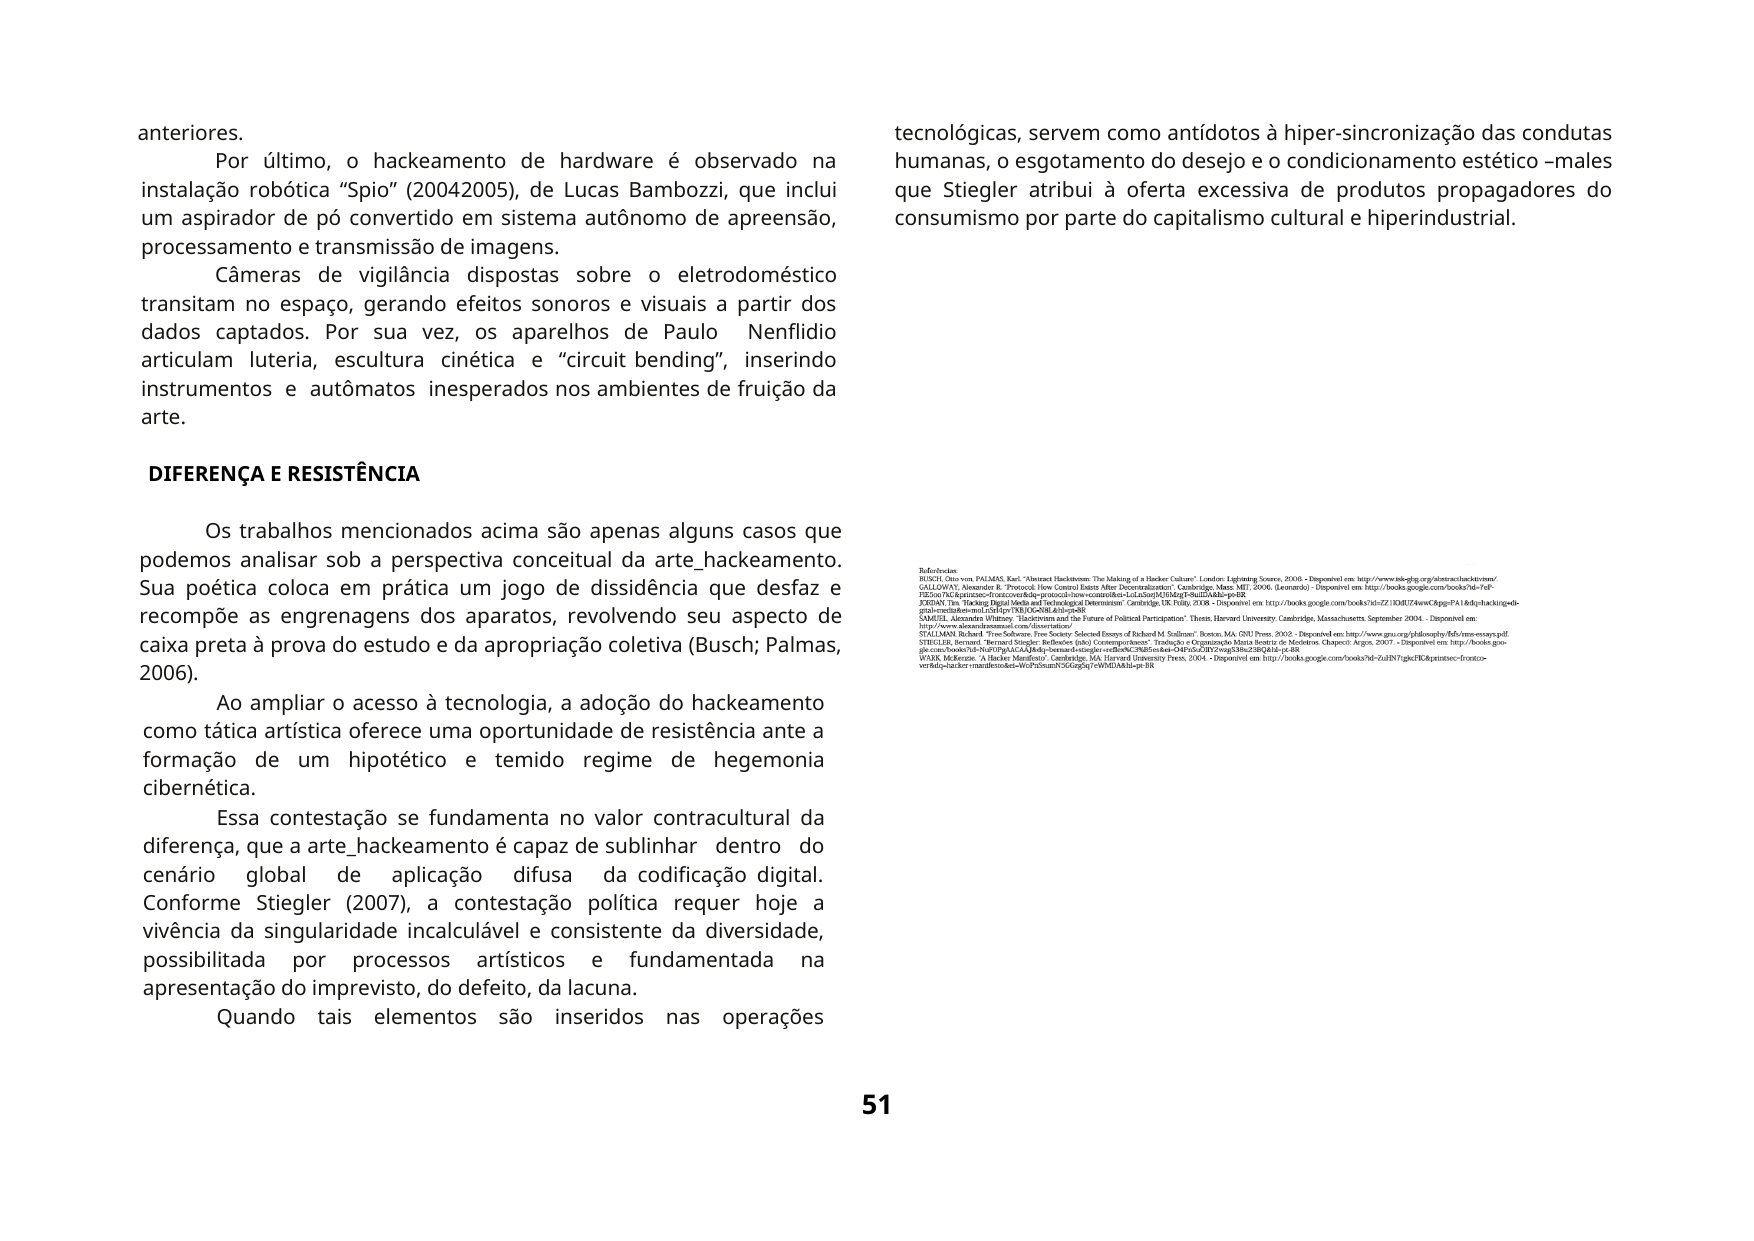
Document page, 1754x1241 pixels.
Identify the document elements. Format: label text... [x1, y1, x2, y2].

text anteriores. [137, 118, 836, 147]
text Os trabalhos mencionados acima são apenas alguns casos que podemos analisar sob a perspectiva conceitual da arte_hackeamento. Sua poética coloca em prática um jogo de dissidência que desfaz e recompõe as engrenagens dos aparatos, revolvendo seu aspecto de caixa preta à prova do estudo e da apropriação coletiva (Busch; Palmas, 2006). [139, 516, 843, 687]
picture [912, 561, 1581, 680]
text Essa contestação se fundamenta no valor contracultural da diferença, que a arte_hackeamento é capaz de sublinhar dentro do cenário global de aplicação difusa da codificação digital. Conforme Stiegler (2007), a contestação política requer hoje a vivência da singularidade incalculável e consistente da diversidade, possibilitada por processos artísticos e fundamentada na apresentação do imprevisto, do defeito, da lacuna. [143, 803, 825, 1002]
text DIFERENÇA E RESISTÊNCIA [148, 459, 840, 488]
text Câmeras de vigilância dispostas sobre o eletrodoméstico transitam no espaço, gerando efeitos sonoros e visuais a partir dos dados captados. Por sua vez, os aparelhos de Paulo Nenflidio articulam luteria, escultura cinética e “circuit bending”, inserindo instrumentos e autômatos inesperados nos ambientes de fruição da arte. [141, 260, 838, 431]
text Quando tais elementos são inseridos nas operações [143, 1002, 825, 1030]
text Por último, o hackeamento de hardware é observado na instalação robótica “Spio” (2004­2005), de Lucas Bambozzi, que inclui um aspirador de pó convertido em sistema autônomo de apreensão, processamento e transmissão de imagens. [141, 147, 838, 260]
text Ao ampliar o acesso à tecnologia, a adoção do hackeamento como tática artística oferece uma oportunidade de resistência ante a formação de um hipotético e temido regime de hegemonia cibernética. [143, 688, 825, 802]
text tecnológicas, servem como antídotos à hiper-sincronização das condutas humanas, o esgotamento do desejo e o condicionamento estético –males que Stiegler atribui à oferta excessiva de produtos propagadores do consumismo por parte do capitalismo cultural e hiperindustrial. [894, 118, 1613, 232]
